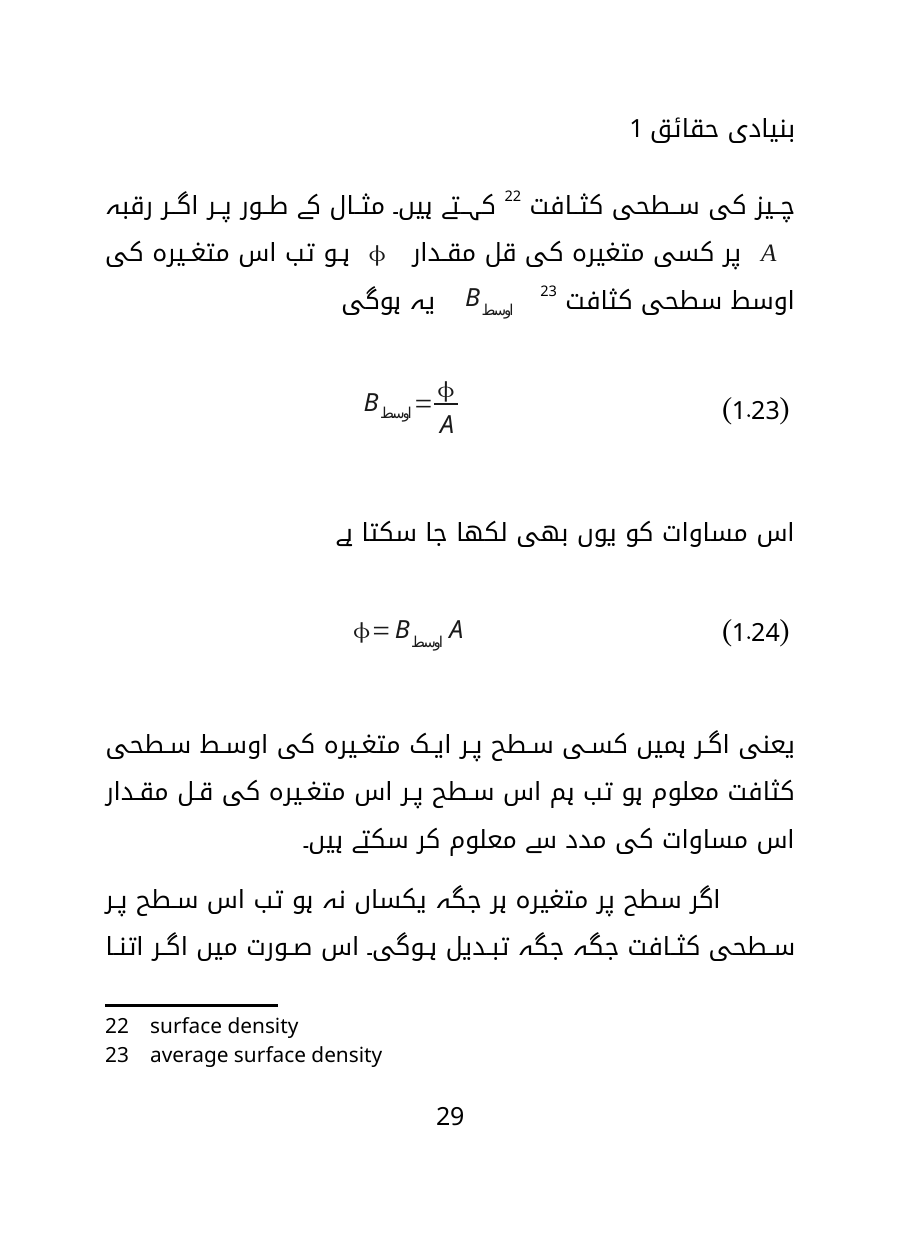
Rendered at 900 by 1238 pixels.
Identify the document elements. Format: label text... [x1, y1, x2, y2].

text یعنی اگر ہمیں کسی سطح پر ایک متغیرہ کی اوسط سطحی کثافت معلوم ہو تب ہم اس سطح پر اس متغیرہ کی قل مقدار اس مساوات کی مدد سے معلوم کر سکتے ہیں۔ [105, 721, 795, 863]
table_header [105, 603, 706, 675]
table_header [105, 371, 706, 463]
table_header (1.23) [706, 371, 795, 463]
text surface density [105, 1012, 795, 1040]
text اگر سطح پر متغیرہ ہر جگہ یکساں نہ ہو تب اس سطح پر سطحی کثافت جگہ جگہ تبدیل ہوگی۔ اس صورت میں اگر اتنا چھوٹا رقبہ لیا جائے کہ اس پر متغیرہ یکساں تصور کیا جا سکے تب اس نکتہ پر سطحی کثافت یوں حاصل ہوگی [105, 876, 795, 971]
text average surface density [105, 1040, 795, 1068]
text اکائی رقبہ کی سطح پر کسی چیز کی قل مقدار کو اس چیز کی سطحی کثافت کہتے ہیں۔ مثال کے طور پر اگر رقبہپر کسی متغیرہ کی قل مقدار ہو تب اس متغیرہ کی اوسط سطحی کثافت یہ ہوگی [105, 182, 795, 324]
text اس مساوات کو یوں بھی لکھا جا سکتا ہے [105, 509, 795, 557]
table_header (1.24) [706, 603, 795, 675]
